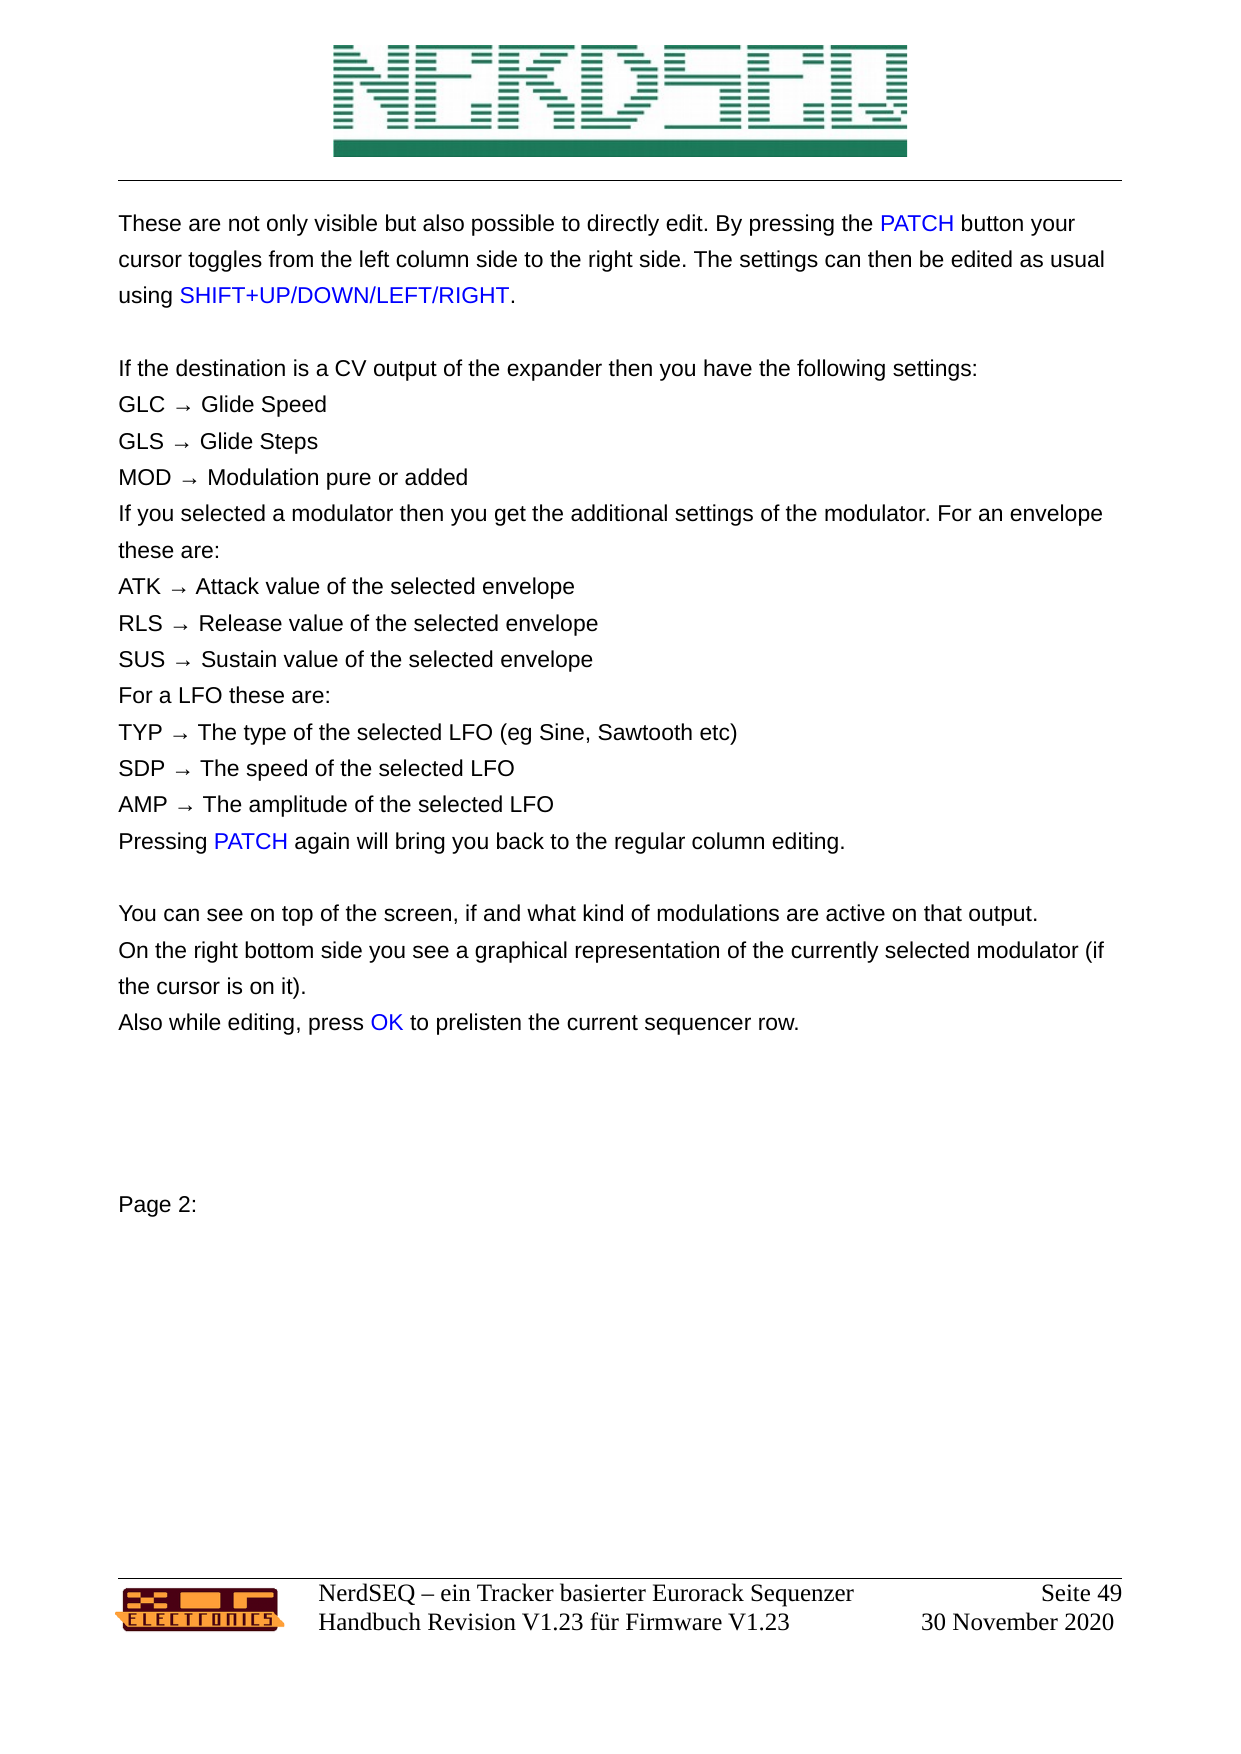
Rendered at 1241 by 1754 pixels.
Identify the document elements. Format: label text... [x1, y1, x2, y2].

text These are not only visible but also possible to directly edit. By pressing the PATCH button your cursor toggles from the left column side to the right side. The settings can then be edited as usual using SHIFT+UP/DOWN/LEFT/RIGHT. [118, 209, 1122, 309]
text If the destination is a CV output of the expander then you have the following settings: [118, 355, 1122, 381]
text SUS → Sustain value of the selected envelope [118, 646, 1122, 672]
picture [333, 45, 908, 157]
text For a LFO these are: [118, 682, 1122, 708]
text AMP → The amplitude of the selected LFO [118, 791, 1122, 818]
text TYP → The type of the selected LFO (eg Sine, Sawtooth etc) [118, 718, 1122, 745]
text Page 2: [118, 1191, 1122, 1217]
text You can see on top of the screen, if and what kind of modulations are active on that output. [118, 900, 1122, 927]
text MOD → Modulation pure or added [118, 464, 1122, 490]
text If you selected a modulator then you get the additional settings of the modulator. For an envelope these are: [118, 500, 1122, 563]
text GLC → Glide Speed [118, 391, 1122, 418]
picture [115, 1584, 285, 1634]
text Also while editing, press OK to prelisten the current sequencer row. [118, 1009, 1122, 1036]
text On the right bottom side you see a graphical representation of the currently selected modulator (if the cursor is on it). [118, 937, 1122, 999]
text ATK → Attack value of the selected envelope [118, 573, 1122, 599]
text SDP → The speed of the selected LFO [118, 755, 1122, 781]
text GLS → Glide Steps [118, 428, 1122, 454]
text Pressing PATCH again will bring you back to the regular column editing. [118, 828, 1122, 854]
text RLS → Release value of the selected envelope [118, 609, 1122, 636]
